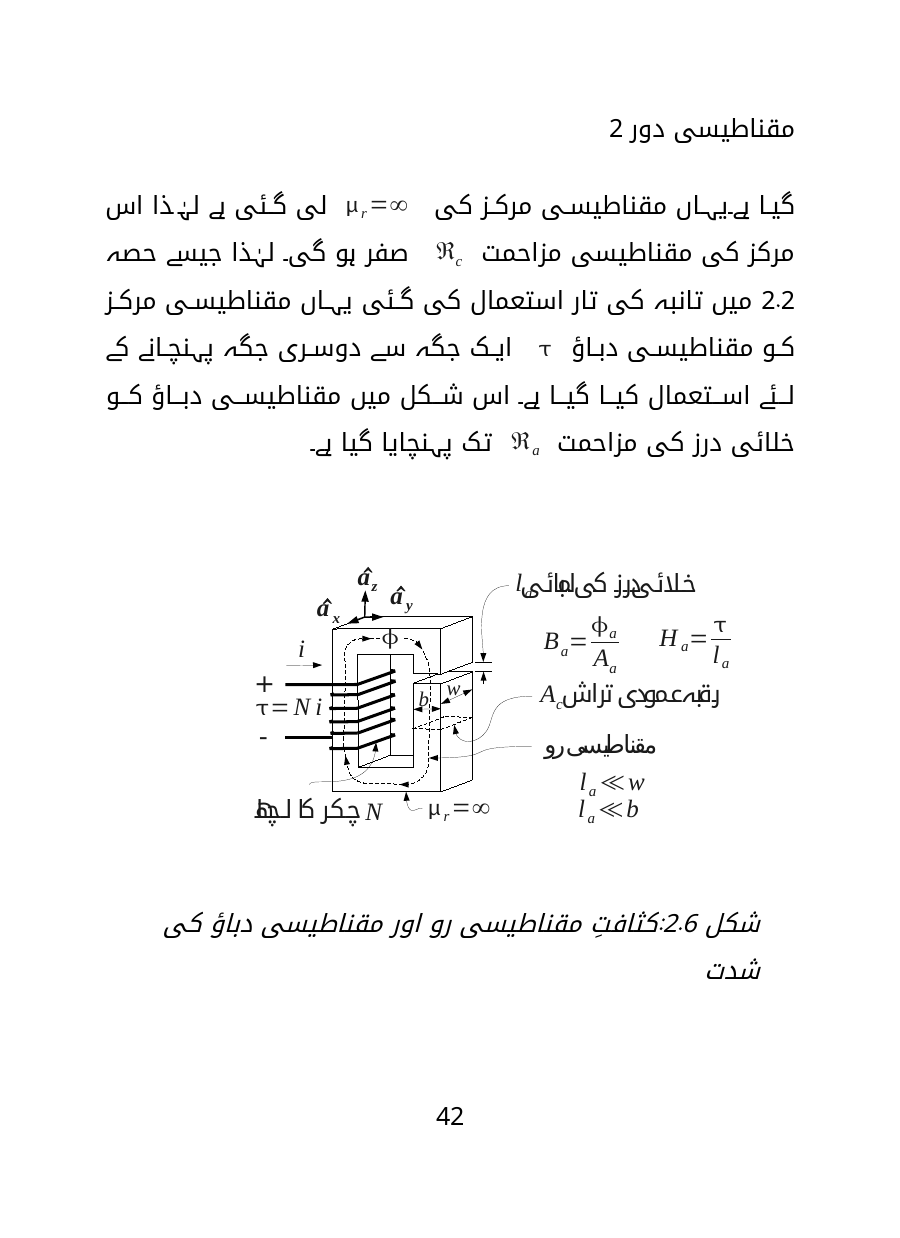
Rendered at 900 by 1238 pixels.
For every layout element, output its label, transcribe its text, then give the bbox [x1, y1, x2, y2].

text شکل 2.6:کثافتِ مقناطیسی رو اور مقناطیسی دباؤ کی شدت [140, 492, 760, 995]
text حصہ 2.2 میں ہم نے برقی مثال دی۔ یہاں ہم مقناطیسی مثال پیش کرتے ہیں۔ شکل 2.6 میں ایک مقناطیسی مثال دکھایا گیا ہے۔یہاں مقناطیسی مرکز کی لی گئی ہے لہٰذا اس مرکز کی مقناطیسی مزاحمت صفر ہو گی۔ لہٰذا جیسے حصہ 2.2 میں تانبہ کی تار استعمال کی گئی یہاں مقناطیسی مرکز کو مقناطیسی دباؤ ایک جگہ سے دوسری جگہ پہنچانے کے لئے استعمال کیا گیا ہے۔ اس شکل میں مقناطیسی دباؤ کو خلائی درز کی مزاحمتتک پہنچایا گیا ہے۔ [105, 182, 795, 467]
